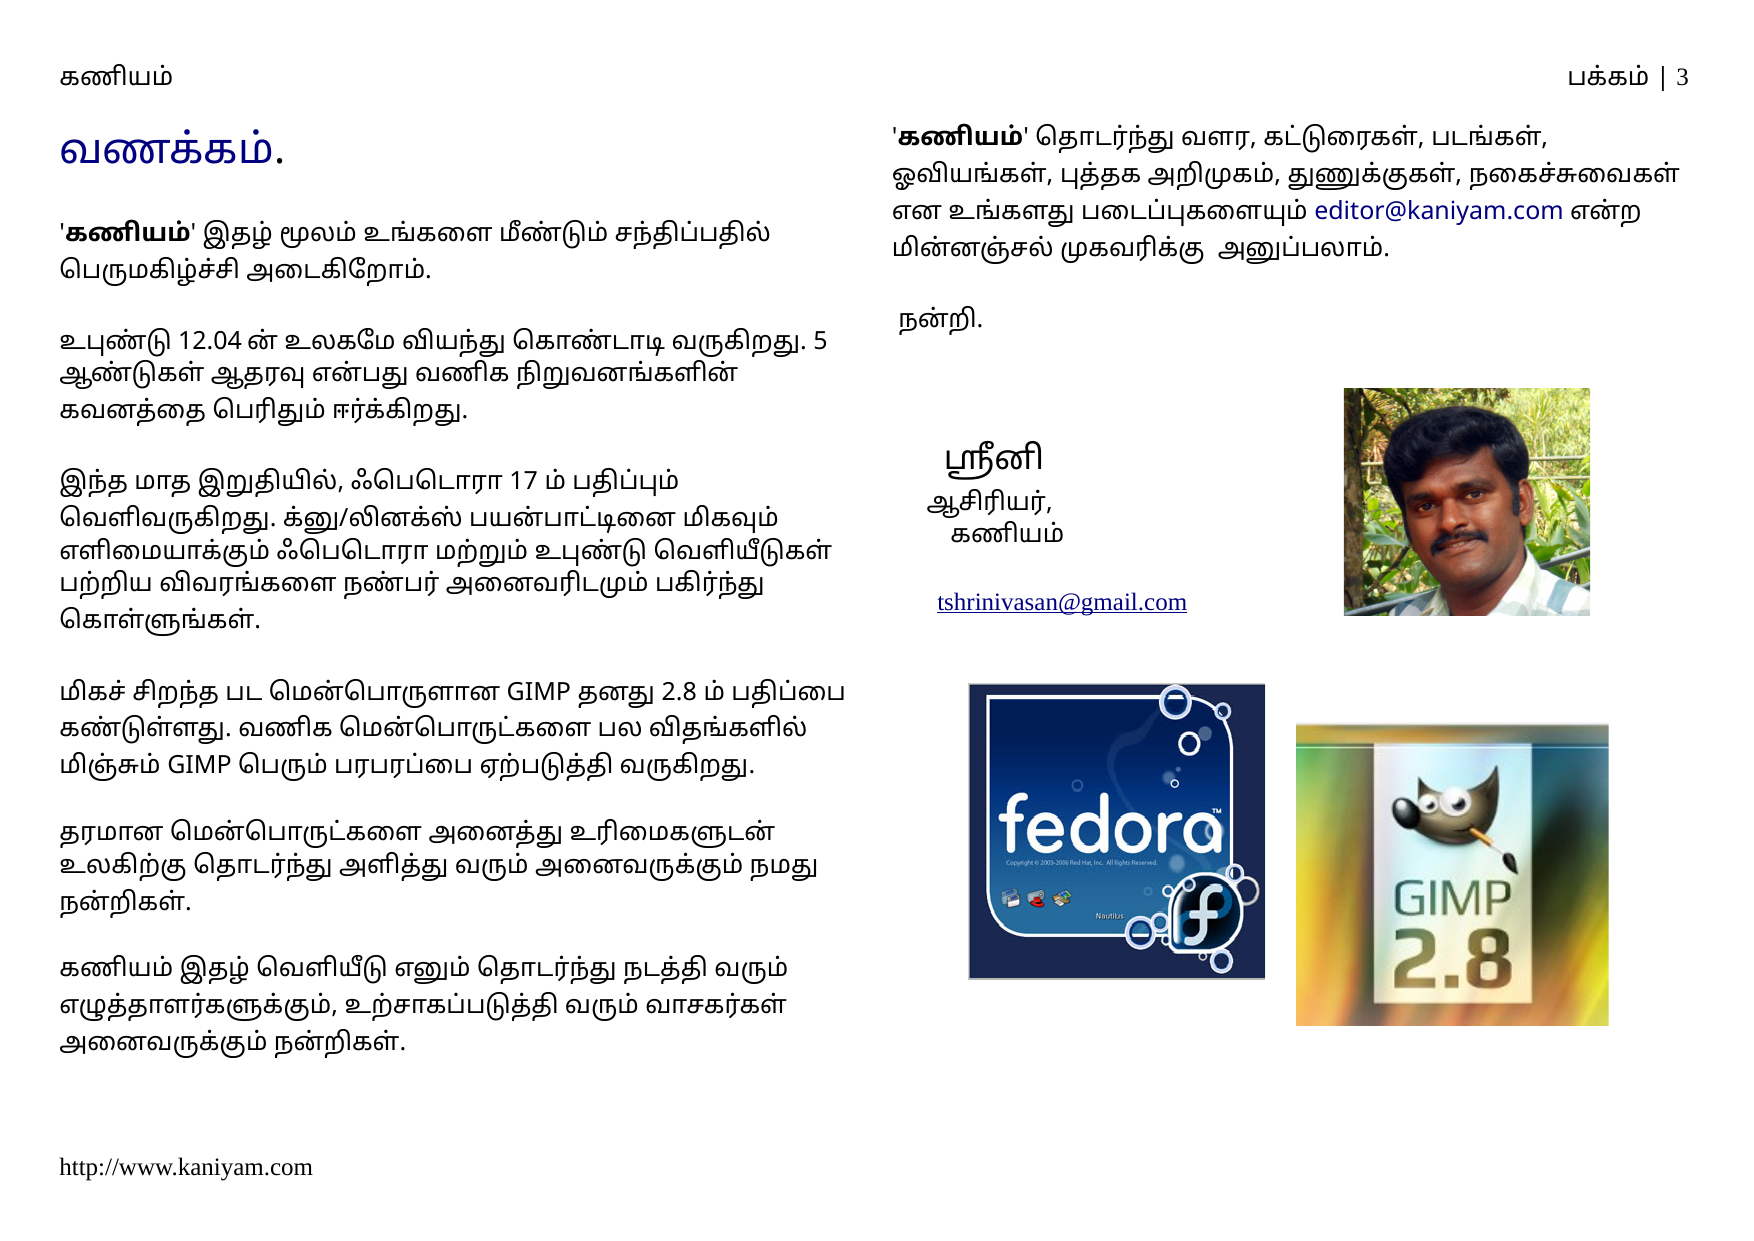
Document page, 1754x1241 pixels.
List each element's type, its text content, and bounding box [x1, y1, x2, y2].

text [1591, 520, 1695, 553]
text நன்றி. [892, 301, 1695, 337]
text இந்த மாத இறுதியில், ஃபெடொரா 17 ம் பதிப்பும் வெளிவருகிறது. க்னு/லினக்ஸ் பயன்பாட்டினை மிகவும் எளிமையாக்கும் ஃபெடொரா மற்றும் உபுண்டு வெளியீடுகள் பற்றிய விவரங்களை நண்பர் அனைவரிடமும் பகிர்ந்து கொள்ளுங்கள். [59, 463, 862, 639]
text tshrinivasan@gmail.com [892, 587, 1343, 616]
text 'கணியம்' தொடர்ந்து வளர, கட்டுரைகள், படங்கள், ஓவியங்கள், புத்தக அறிமுகம், துணுக்குகள், நகைச்சுவைகள் என உங்களது படைப்புகளையும் editor@kaniyam.com என்ற மின்னஞ்சல் முகவரிக்கு அனுப்பலாம். [892, 118, 1695, 266]
picture [1296, 722, 1609, 1026]
text [1591, 483, 1695, 520]
text [1591, 587, 1695, 616]
text தரமான மென்பொருட்களை அனைத்து உரிமைகளுடன் உலகிற்கு தொடர்ந்து அளித்து வரும் அனைவருக்கும் நமது நன்றிகள். [59, 818, 862, 920]
picture [968, 683, 1266, 980]
text ஆசிரியர், [892, 483, 1343, 520]
text உபுண்டு 12.04ன் உலகமே வியந்து கொண்டாடி வருகிறது. 5 ஆண்டுகள் ஆதரவு என்பது வணிக நிறுவனங்களின் கவனத்தை பெரிதும் ஈர்க்கிறது. [59, 322, 862, 429]
picture [1343, 388, 1591, 616]
text ஸ்ரீனி [892, 440, 1343, 483]
text கணியம் [892, 520, 1343, 553]
text கணியம் இதழ் வெளியீடு எனும் தொடர்ந்து நடத்தி வரும் எழுத்தாளர்களுக்கும், உற்சாகப்படுத்தி வரும் வாசகர்கள் அனைவருக்கும் நன்றிகள். [59, 954, 862, 1061]
text மிகச் சிறந்த பட மென்பொருளான GIMP தனது 2.8 ம் பதிப்பை கண்டுள்ளது. வணிக மென்பொருட்களை பல விதங்களில் மிஞ்சும் GIMP பெரும் பரபரப்பை ஏற்படுத்தி வருகிறது. [59, 673, 862, 784]
text [1591, 440, 1695, 483]
text 'கணியம்' இதழ் மூலம் உங்களை மீண்டும் சந்திப்பதில் பெருமகிழ்ச்சி அடைகிறோம். [59, 214, 862, 288]
text வணக்கம். [59, 118, 862, 180]
